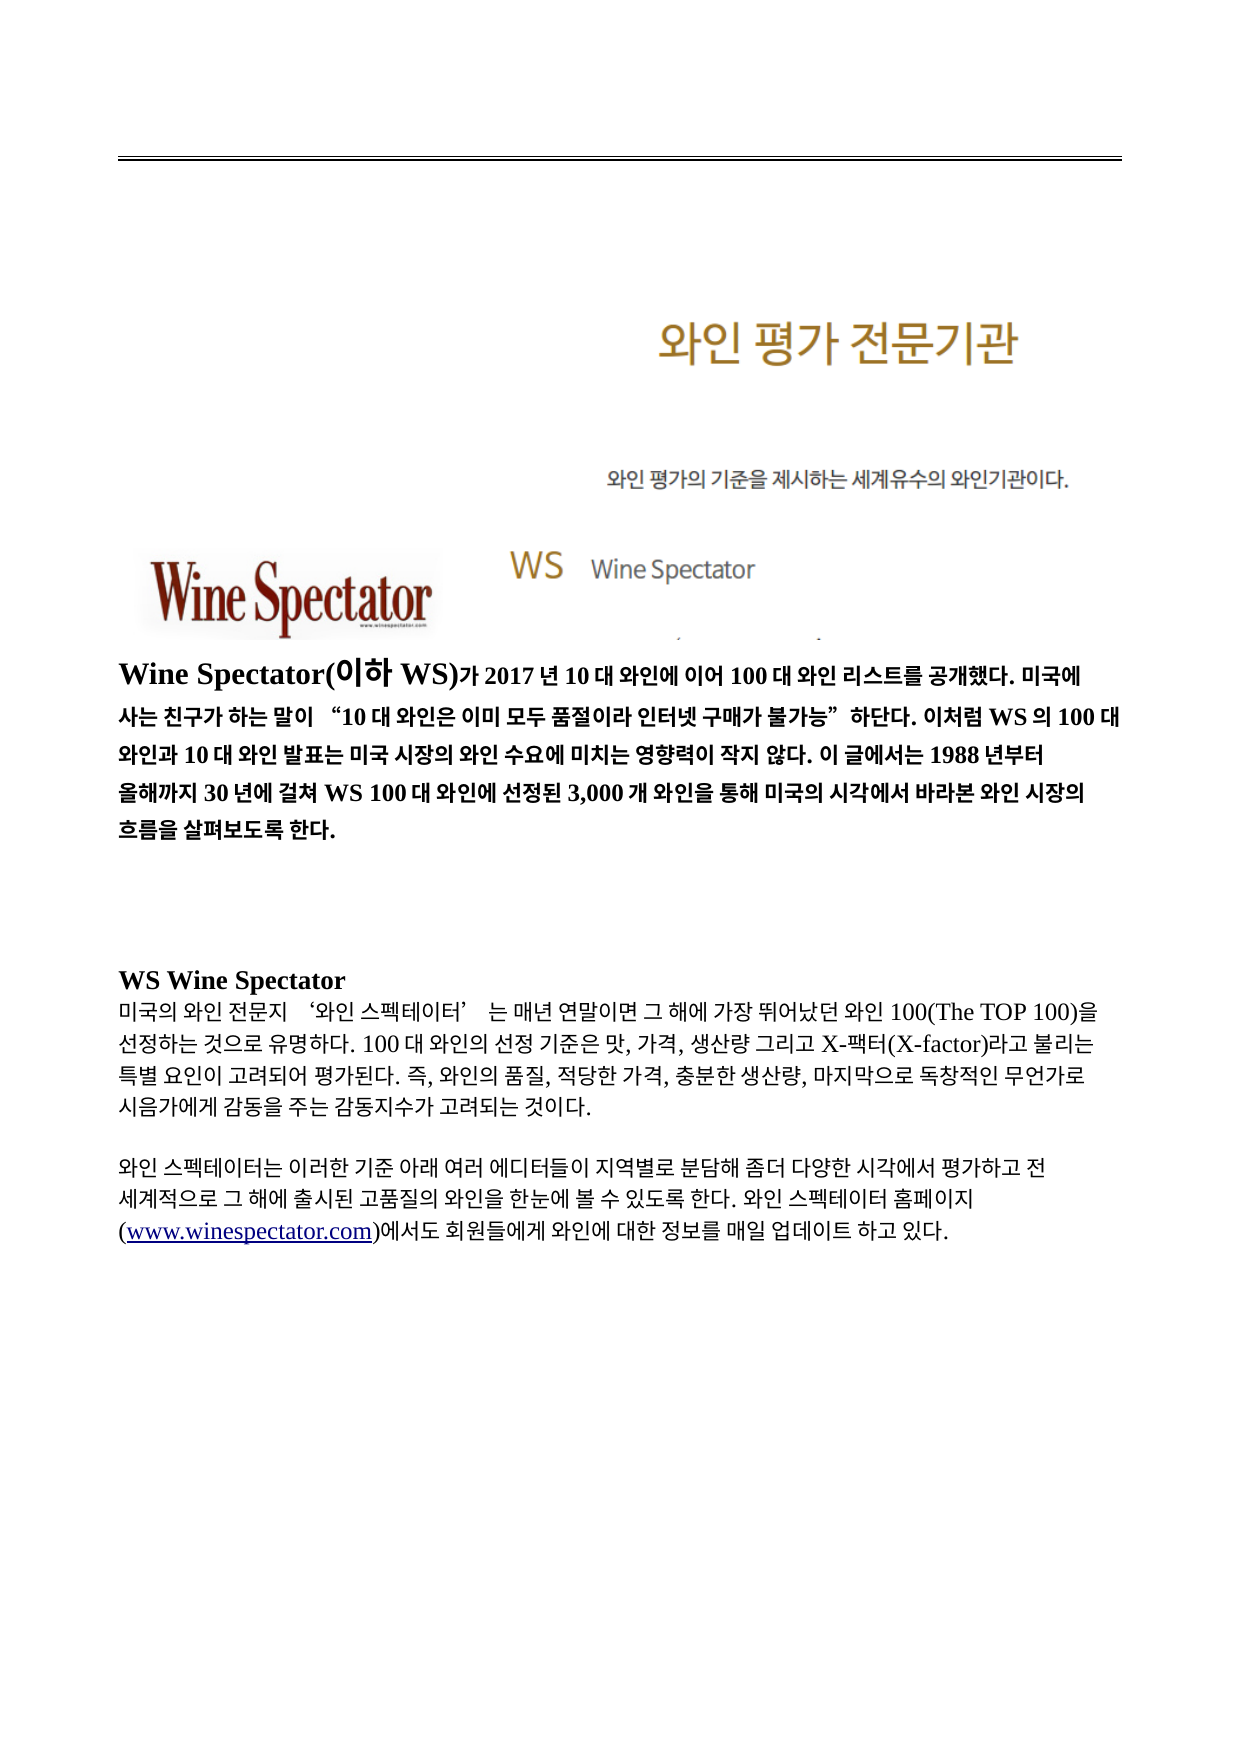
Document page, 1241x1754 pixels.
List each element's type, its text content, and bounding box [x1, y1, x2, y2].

text Wine Spectator(이하 WS)가 2017년 10대 와인에 이어 100대 와인 리스트를 공개했다. 미국에 사는 친구가 하는 말이 “10대 와인은 이미 모두 품절이라 인터넷 구매가 불가능”하단다. 이처럼 WS의 100대 와인과 10대 와인 발표는 미국 시장의 와인 수요에 미치는 영향력이 작지 않다. 이 글에서는 1988년부터 올해까지 30년에 걸쳐 WS 100대 와인에 선정된 3,000개 와인을 통해 미국의 시각에서 바라본 와인 시장의 흐름을 살펴보도록 한다. [118, 279, 1122, 845]
text WS Wine Spectator [118, 964, 1099, 995]
picture [118, 262, 1099, 640]
text 미국의 와인 전문지 ‘와인 스펙테이터’ 는 매년 연말이면 그 해에 가장 뛰어났던 와인 100(The TOP 100)을 선정하는 것으로 유명하다. 100대 와인의 선정 기준은 맛, 가격, 생산량 그리고 X-팩터(X-factor)라고 불리는 특별 요인이 고려되어 평가된다. 즉, 와인의 품질, 적당한 가격, 충분한 생산량, 마지막으로 독창적인 무언가로 시음가에게 감동을 주는 감동지수가 고려되는 것이다. 와인 스펙테이터는 이러한 기준 아래 여러 에디터들이 지역별로 분담해 좀더 다양한 시각에서 평가하고 전 세계적으로 그 해에 출시된 고품질의 와인을 한눈에 볼 수 있도록 한다. 와인 스펙테이터 홈페이지(www.winespectator.com)에서도 회원들에게 와인에 대한 정보를 매일 업데이트 하고 있다. [118, 995, 1122, 1246]
